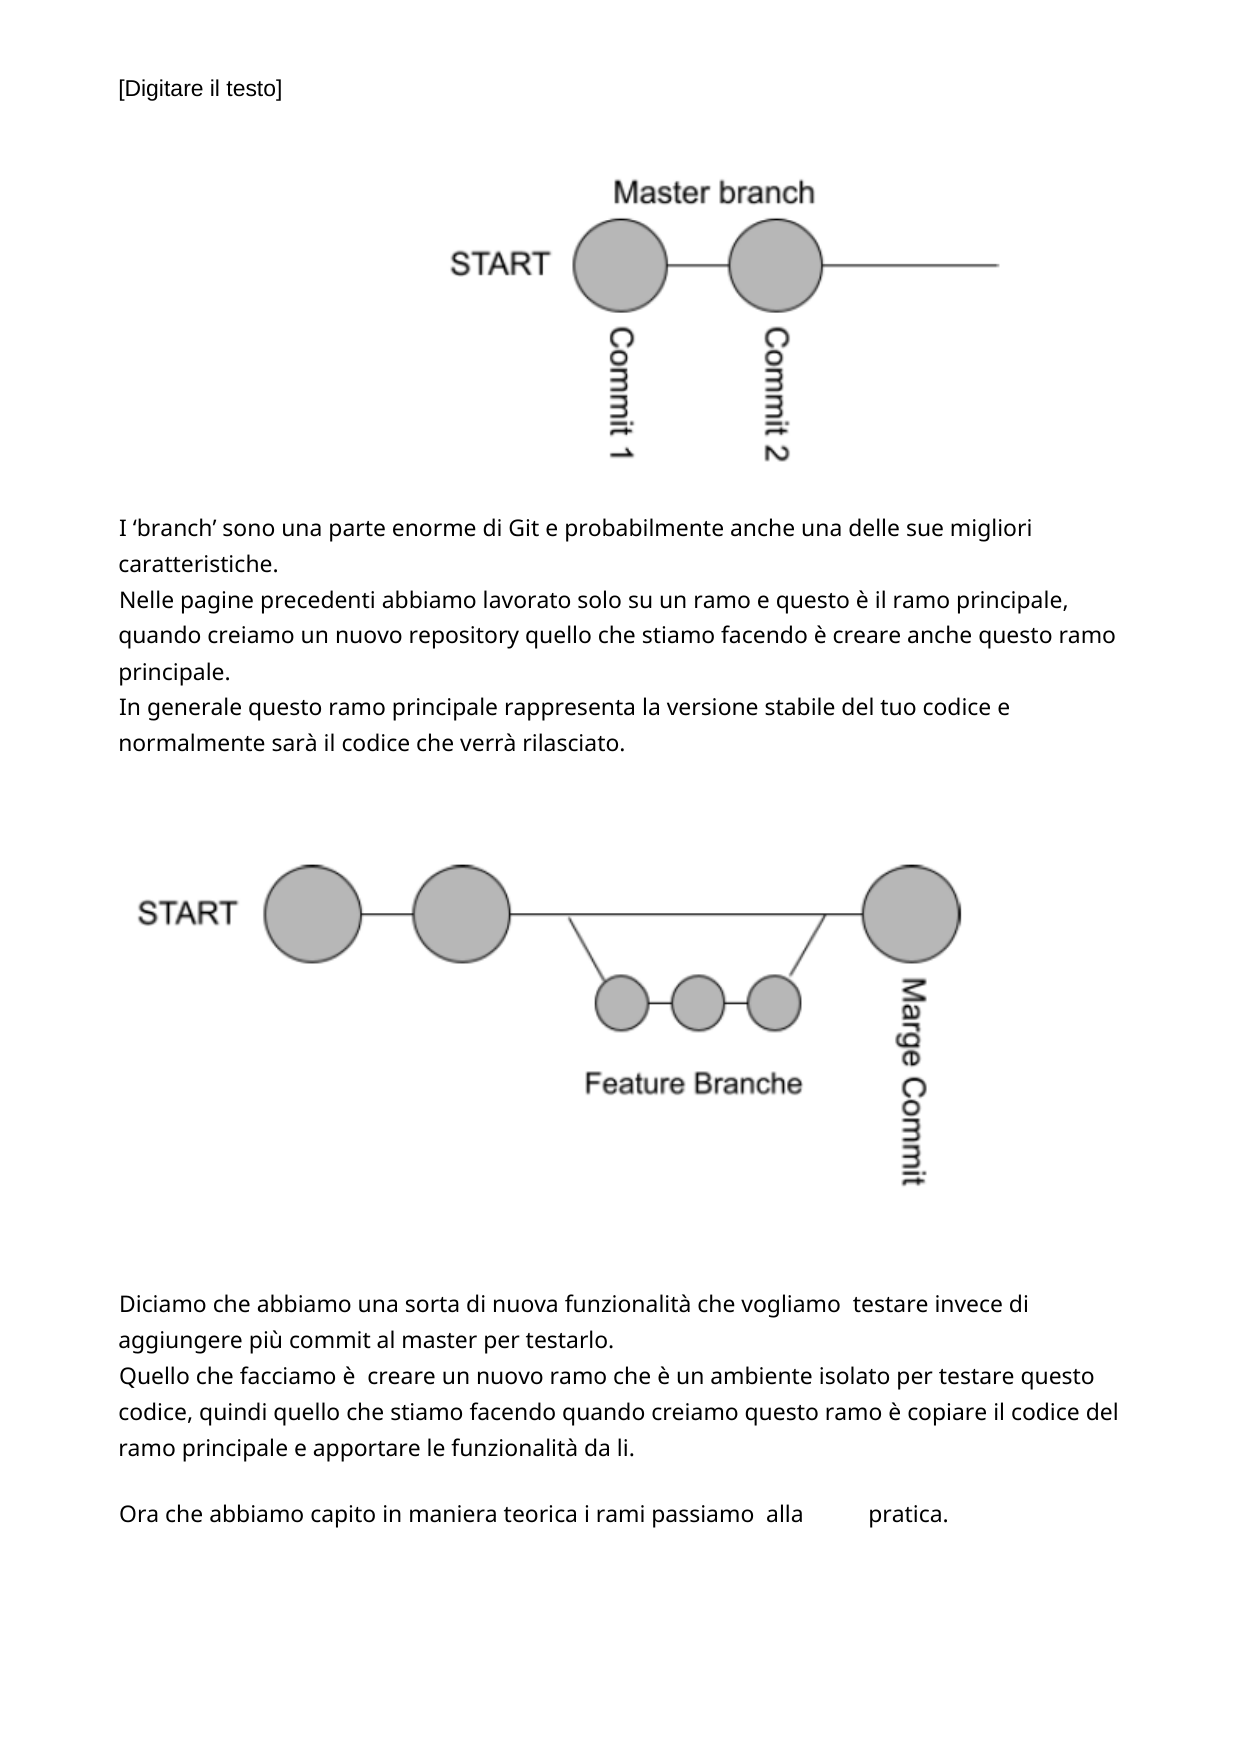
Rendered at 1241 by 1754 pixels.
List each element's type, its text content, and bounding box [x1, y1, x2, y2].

text Ora che abbiamo capito in maniera teorica i rami passiamo alla pratica. [118, 1498, 1124, 1530]
text I ‘branch’ sono una parte enorme di Git e probabilmente anche una delle sue migliori caratteristiche. [118, 512, 1124, 579]
text Quello che facciamo è creare un nuovo ramo che è un ambiente isolato per testare questo codice, quindi quello che stiamo facendo quando creiamo questo ramo è copiare il codice del ramo principale e apportare le funzionalità da li. [118, 1359, 1124, 1463]
picture [118, 829, 1040, 1277]
text Nelle pagine precedenti abbiamo lavorato solo su un ramo e questo è il ramo principale, quando creiamo un nuovo repository quello che stiamo facendo è creare anche questo ramo principale. [118, 583, 1124, 687]
picture [418, 147, 1020, 507]
text In generale questo ramo principale rappresenta la versione stabile del tuo codice e normalmente sarà il codice che verrà rilasciato. [118, 691, 1124, 758]
text Diciamo che abbiamo una sorta di nuova funzionalità che vogliamo testare invece di aggiungere più commit al master per testarlo. [118, 1288, 1124, 1355]
